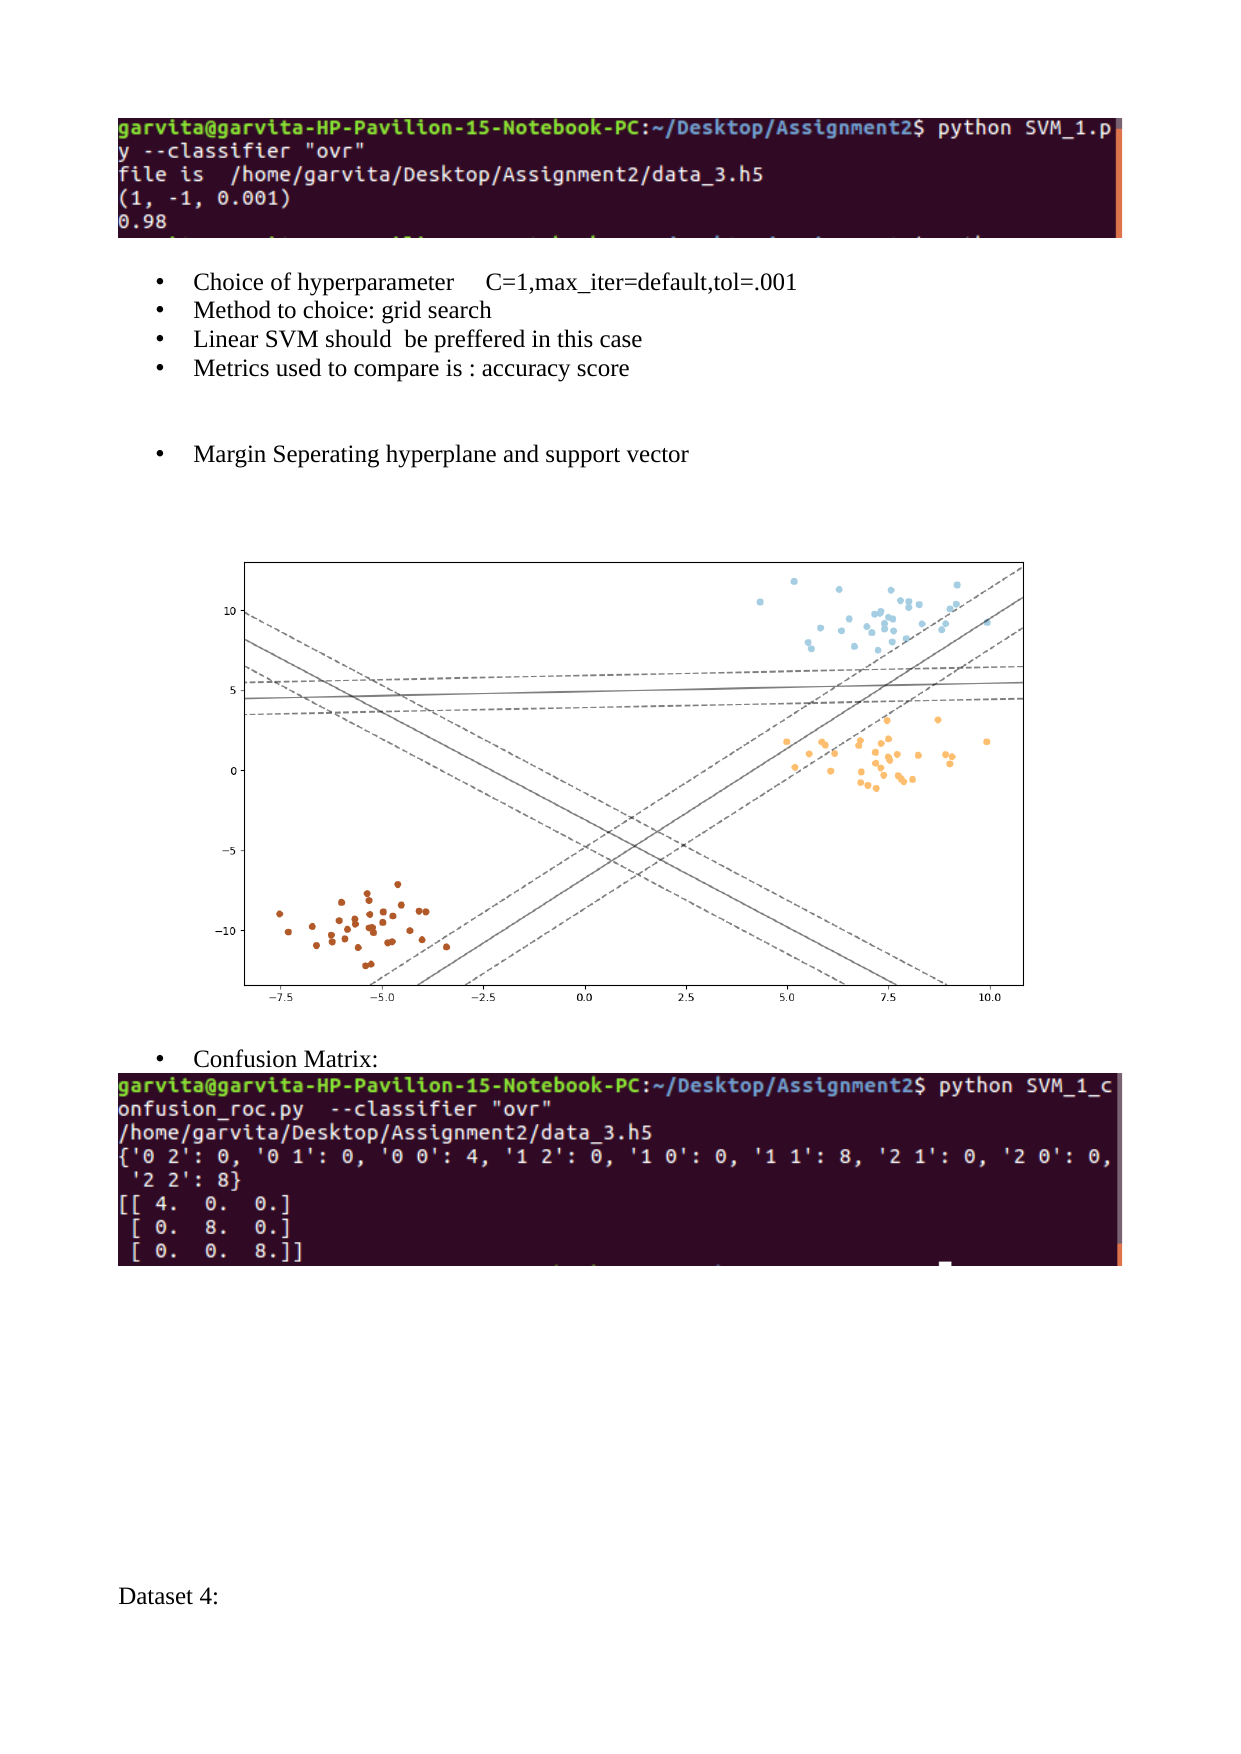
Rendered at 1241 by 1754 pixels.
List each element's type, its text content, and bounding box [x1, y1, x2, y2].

list Linear SVM should be preffered in this case [156, 324, 1122, 353]
list Method to choice: grid search [156, 296, 1122, 324]
text Dataset 4: [118, 1581, 1122, 1610]
list Metrics used to compare is : accuracy score [156, 353, 1122, 382]
list Choice of hyperparameter C=1,max_iter=default,tol=.001 [156, 267, 1122, 296]
list Confusion Matrix: [156, 1045, 1122, 1073]
picture [118, 496, 1123, 1045]
list Margin Seperating hyperplane and support vector [156, 439, 1122, 468]
picture [118, 118, 1123, 238]
picture [118, 1073, 1123, 1266]
